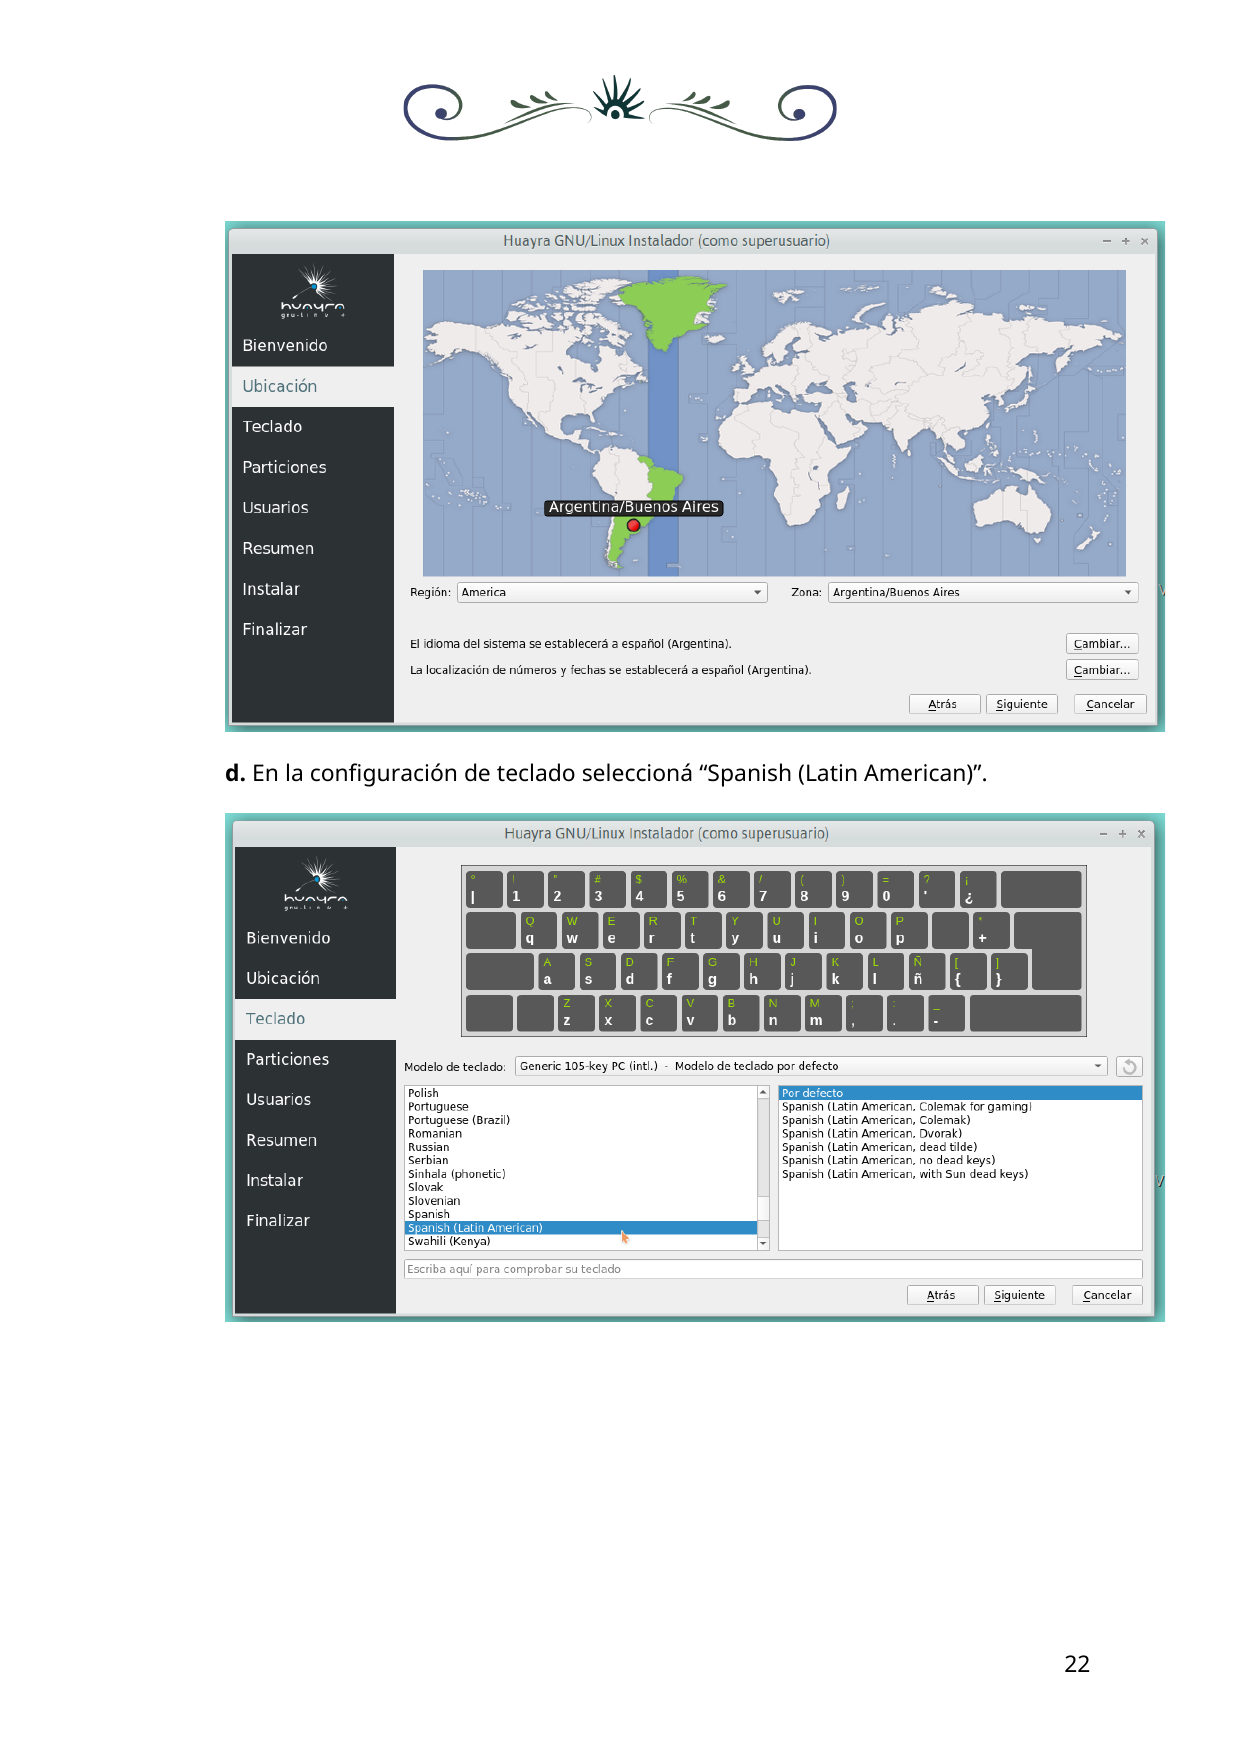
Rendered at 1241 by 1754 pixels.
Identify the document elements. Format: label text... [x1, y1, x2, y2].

text [150, 1346, 1090, 1596]
text d. En la configuración de teclado seleccioná “Spanish (Latin American)”. [150, 757, 1090, 788]
picture [403, 75, 837, 141]
picture [225, 813, 1166, 1322]
picture [225, 221, 1166, 732]
